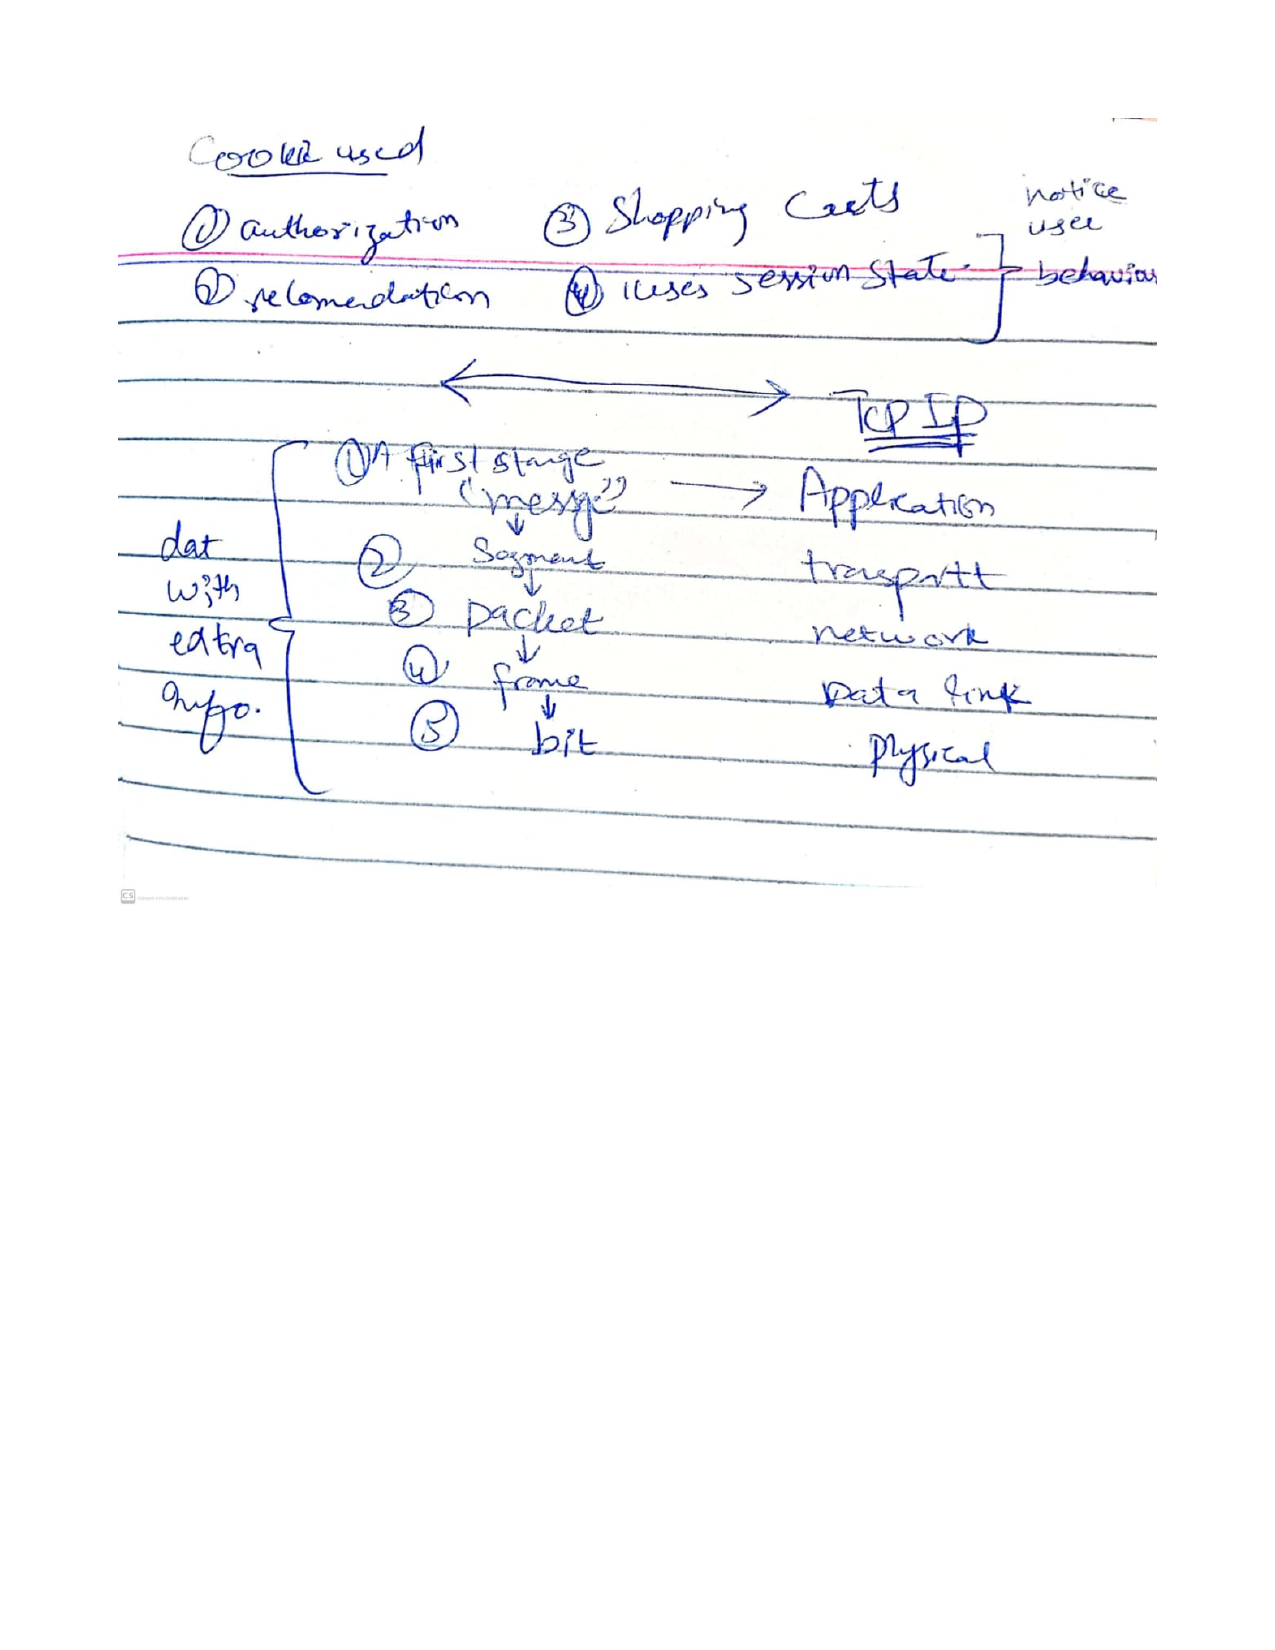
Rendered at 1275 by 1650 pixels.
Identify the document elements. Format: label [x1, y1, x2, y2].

picture [118, 118, 1157, 906]
